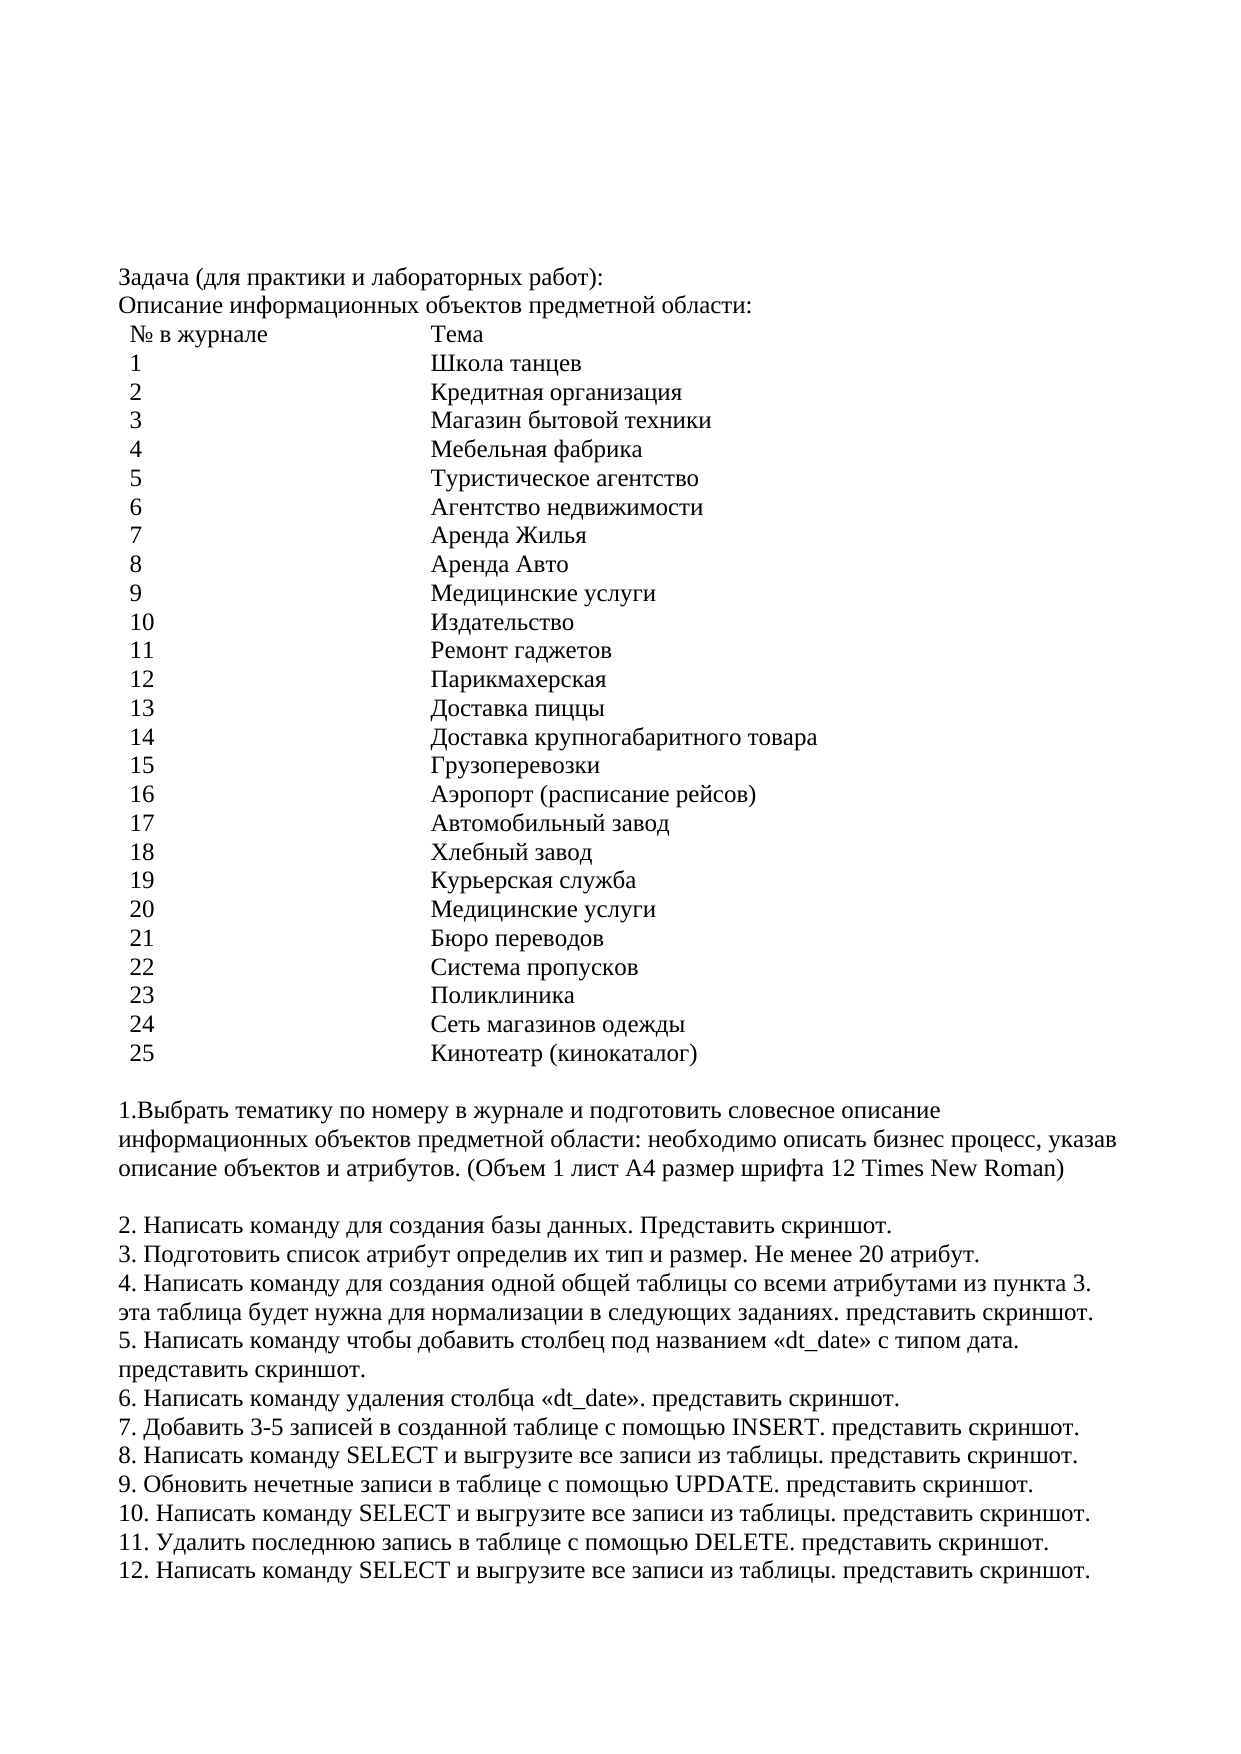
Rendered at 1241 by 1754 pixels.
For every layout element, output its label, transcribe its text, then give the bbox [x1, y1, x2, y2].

table_header № в журнале [118, 319, 419, 348]
table_cell Магазин бытовой техники [419, 406, 1122, 434]
table_cell 4 [118, 434, 419, 463]
table_cell 20 [118, 894, 419, 923]
table_cell Медицинские услуги [419, 894, 1122, 923]
table_cell 15 [118, 751, 419, 779]
text 1.Выбрать тематику по номеру в журнале и подготовить словесное описание информационных объектов предметной области: необходимо описать бизнес процесс, указав описание объектов и атрибутов. (Объем 1 лист А4 размер шрифта 12 Times New Roman) [118, 1096, 1122, 1182]
table_cell Издательство [419, 607, 1122, 636]
table_cell 5 [118, 463, 419, 492]
table_cell Кинотеатр (кинокаталог) [419, 1038, 1122, 1067]
table_cell Аренда Жилья [419, 521, 1122, 549]
table_cell 7 [118, 521, 419, 549]
table_cell 21 [118, 923, 419, 952]
table_cell Туристическое агентство [419, 463, 1122, 492]
table_cell 25 [118, 1038, 419, 1067]
table_cell 6 [118, 492, 419, 521]
table_cell Ремонт гаджетов [419, 636, 1122, 664]
text 4. Написать команду для создания одной общей таблицы со всеми атрибутами из пункта 3. эта таблица будет нужна для нормализации в следующих заданиях. представить скриншот. [118, 1268, 1122, 1326]
table_cell 8 [118, 549, 419, 578]
table_cell 13 [118, 693, 419, 722]
text Задача (для практики и лабораторных работ): [118, 262, 1122, 291]
text 2. Написать команду для создания базы данных. Представить скриншот. [118, 1211, 1122, 1239]
table_cell 18 [118, 837, 419, 866]
table_cell 11 [118, 636, 419, 664]
table_cell 9 [118, 578, 419, 607]
table_cell Кредитная организация [419, 377, 1122, 406]
table_cell Хлебный завод [419, 837, 1122, 866]
table_cell 22 [118, 952, 419, 981]
table_cell Система пропусков [419, 952, 1122, 981]
table_cell 10 [118, 607, 419, 636]
table_cell 23 [118, 981, 419, 1009]
text 9. Обновить нечетные записи в таблице с помощью UPDATE. представить скриншот. [118, 1469, 1122, 1498]
table_cell 14 [118, 722, 419, 751]
text 11. Удалить последнюю запись в таблице с помощью DELETE. представить скриншот. [118, 1527, 1122, 1556]
table_cell 3 [118, 406, 419, 434]
text 5. Написать команду чтобы добавить столбец под названием «dt_date» с типом дата. представить скриншот. [118, 1326, 1122, 1383]
table_cell Доставка пиццы [419, 693, 1122, 722]
table_header Тема [419, 319, 1122, 348]
table_cell Медицинские услуги [419, 578, 1122, 607]
table_cell 24 [118, 1009, 419, 1038]
text 6. Написать команду удаления столбца «dt_date». представить скриншот. [118, 1383, 1122, 1412]
text 8. Написать команду SELECT и выгрузите все записи из таблицы. представить скриншот. [118, 1441, 1122, 1469]
table_cell Парикмахерская [419, 664, 1122, 693]
table_cell 2 [118, 377, 419, 406]
table_cell Аэропорт (расписание рейсов) [419, 779, 1122, 808]
table_cell 17 [118, 808, 419, 837]
text 10. Написать команду SELECT и выгрузите все записи из таблицы. представить скриншот. [118, 1498, 1122, 1527]
table_cell Доставка крупногабаритного товара [419, 722, 1122, 751]
text 12. Написать команду SELECT и выгрузите все записи из таблицы. представить скриншот. [118, 1556, 1122, 1584]
table_cell 16 [118, 779, 419, 808]
table_cell Бюро переводов [419, 923, 1122, 952]
table_cell Аренда Авто [419, 549, 1122, 578]
table_cell Курьерская служба [419, 866, 1122, 894]
table_cell 1 [118, 348, 419, 377]
table_cell 12 [118, 664, 419, 693]
table_cell Грузоперевозки [419, 751, 1122, 779]
text Описание информационных объектов предметной области: [118, 291, 1122, 319]
table_cell Школа танцев [419, 348, 1122, 377]
text 3. Подготовить список атрибут определив их тип и размер. Не менее 20 атрибут. [118, 1239, 1122, 1268]
table_cell Сеть магазинов одежды [419, 1009, 1122, 1038]
text 7. Добавить 3-5 записей в созданной таблице с помощью INSERT. представить скриншот. [118, 1412, 1122, 1441]
table_cell Автомобильный завод [419, 808, 1122, 837]
table_cell Мебельная фабрика [419, 434, 1122, 463]
table_cell 19 [118, 866, 419, 894]
table_cell Агентство недвижимости [419, 492, 1122, 521]
table_cell Поликлиника [419, 981, 1122, 1009]
